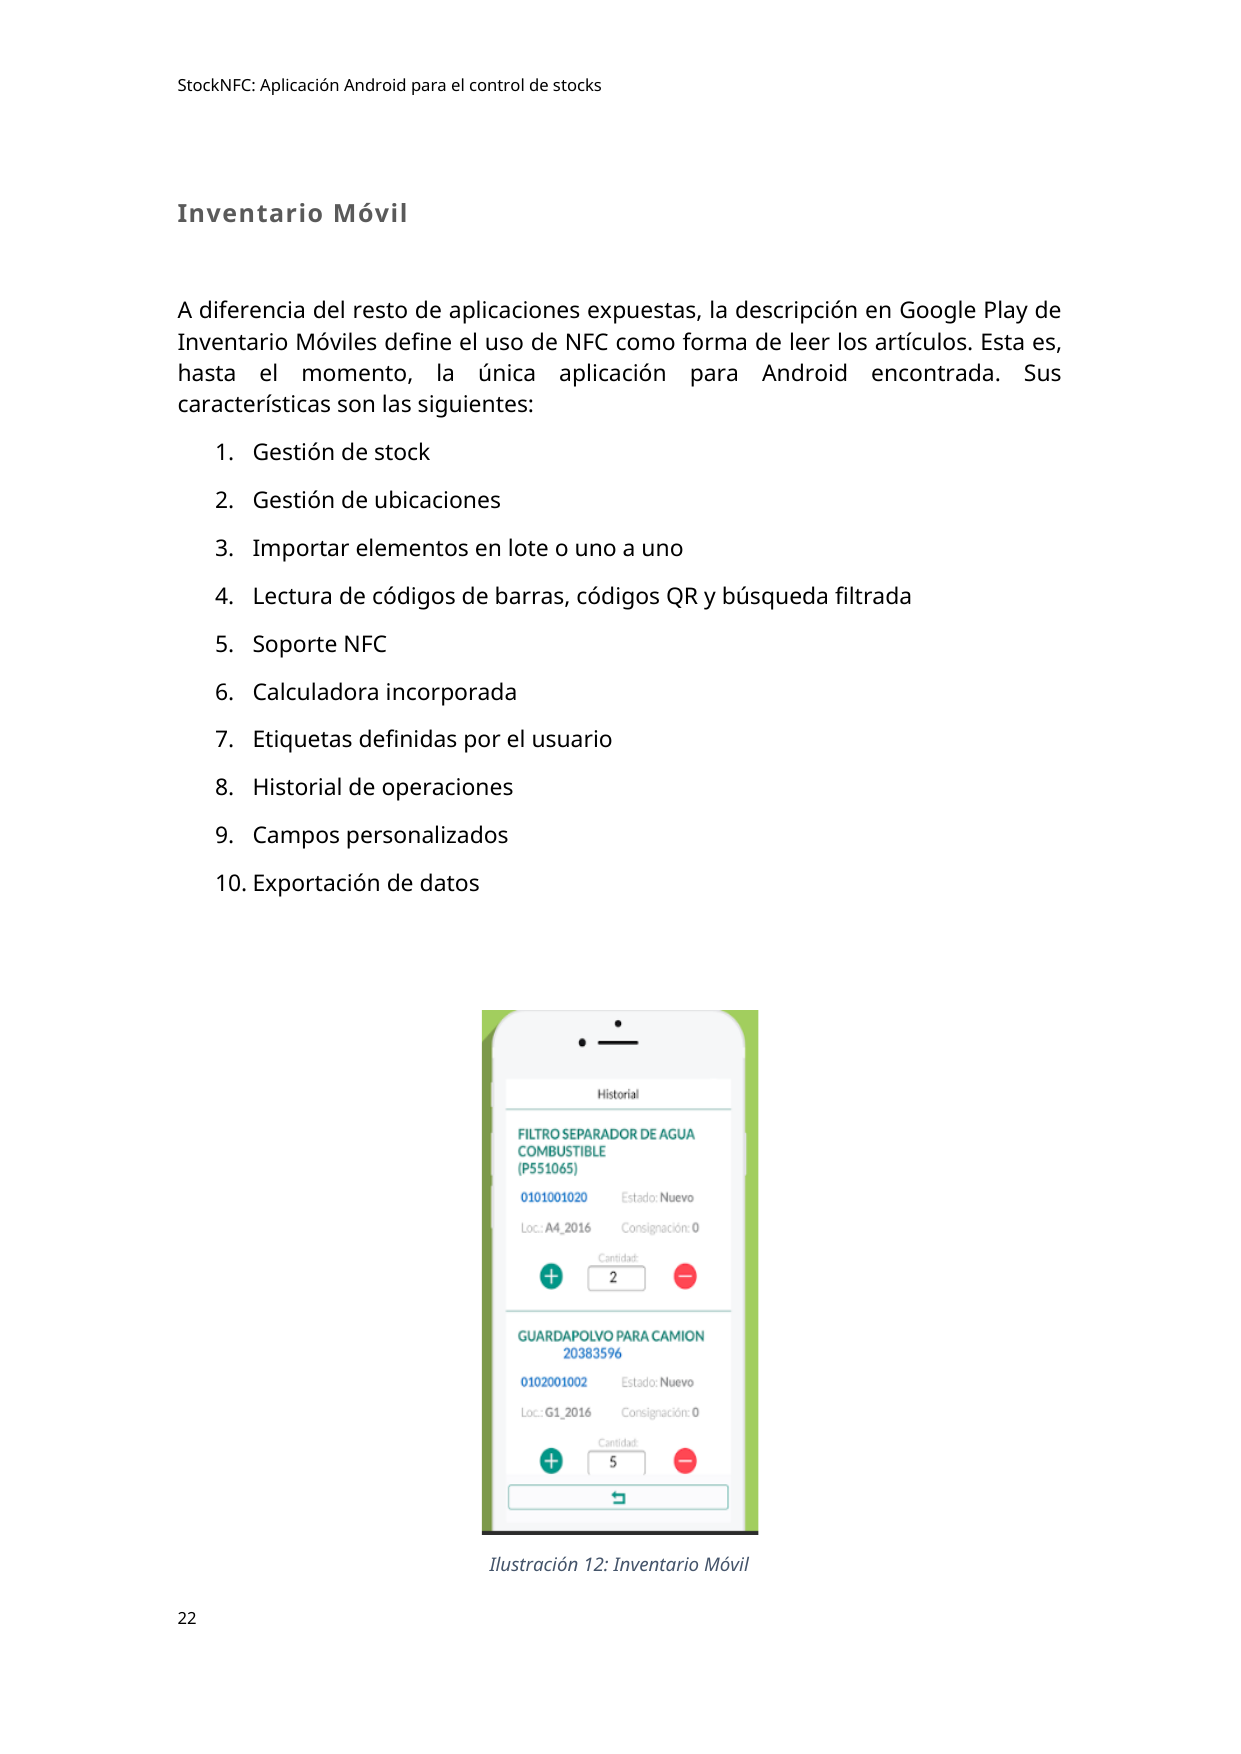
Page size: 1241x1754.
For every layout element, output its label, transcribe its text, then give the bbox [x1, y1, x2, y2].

list Etiquetas definidas por el usuario [215, 723, 1063, 754]
list Calculadora incorporada [215, 675, 1063, 707]
list Exportación de datos [215, 867, 1063, 898]
list Historial de operaciones [215, 771, 1063, 802]
text A diferencia del resto de aplicaciones expuestas, la descripción en Google Play de Inventario Móviles define el uso de NFC como forma de leer los artículos. Esta es, hasta el momento, la única aplicación para Android encontrada. Sus características son las siguientes: [177, 294, 1063, 419]
list Soporte NFC [215, 627, 1063, 659]
list Gestión de ubicaciones [215, 484, 1063, 515]
text Inventario Móvil [177, 196, 1063, 229]
list Lectura de códigos de barras, códigos QR y búsqueda filtrada [215, 579, 1063, 611]
text Ilustración 12: Inventario Móvil [177, 1551, 1063, 1576]
list Campos personalizados [215, 819, 1063, 850]
list Gestión de stock [215, 436, 1063, 467]
list Importar elementos en lote o uno a uno [215, 532, 1063, 563]
